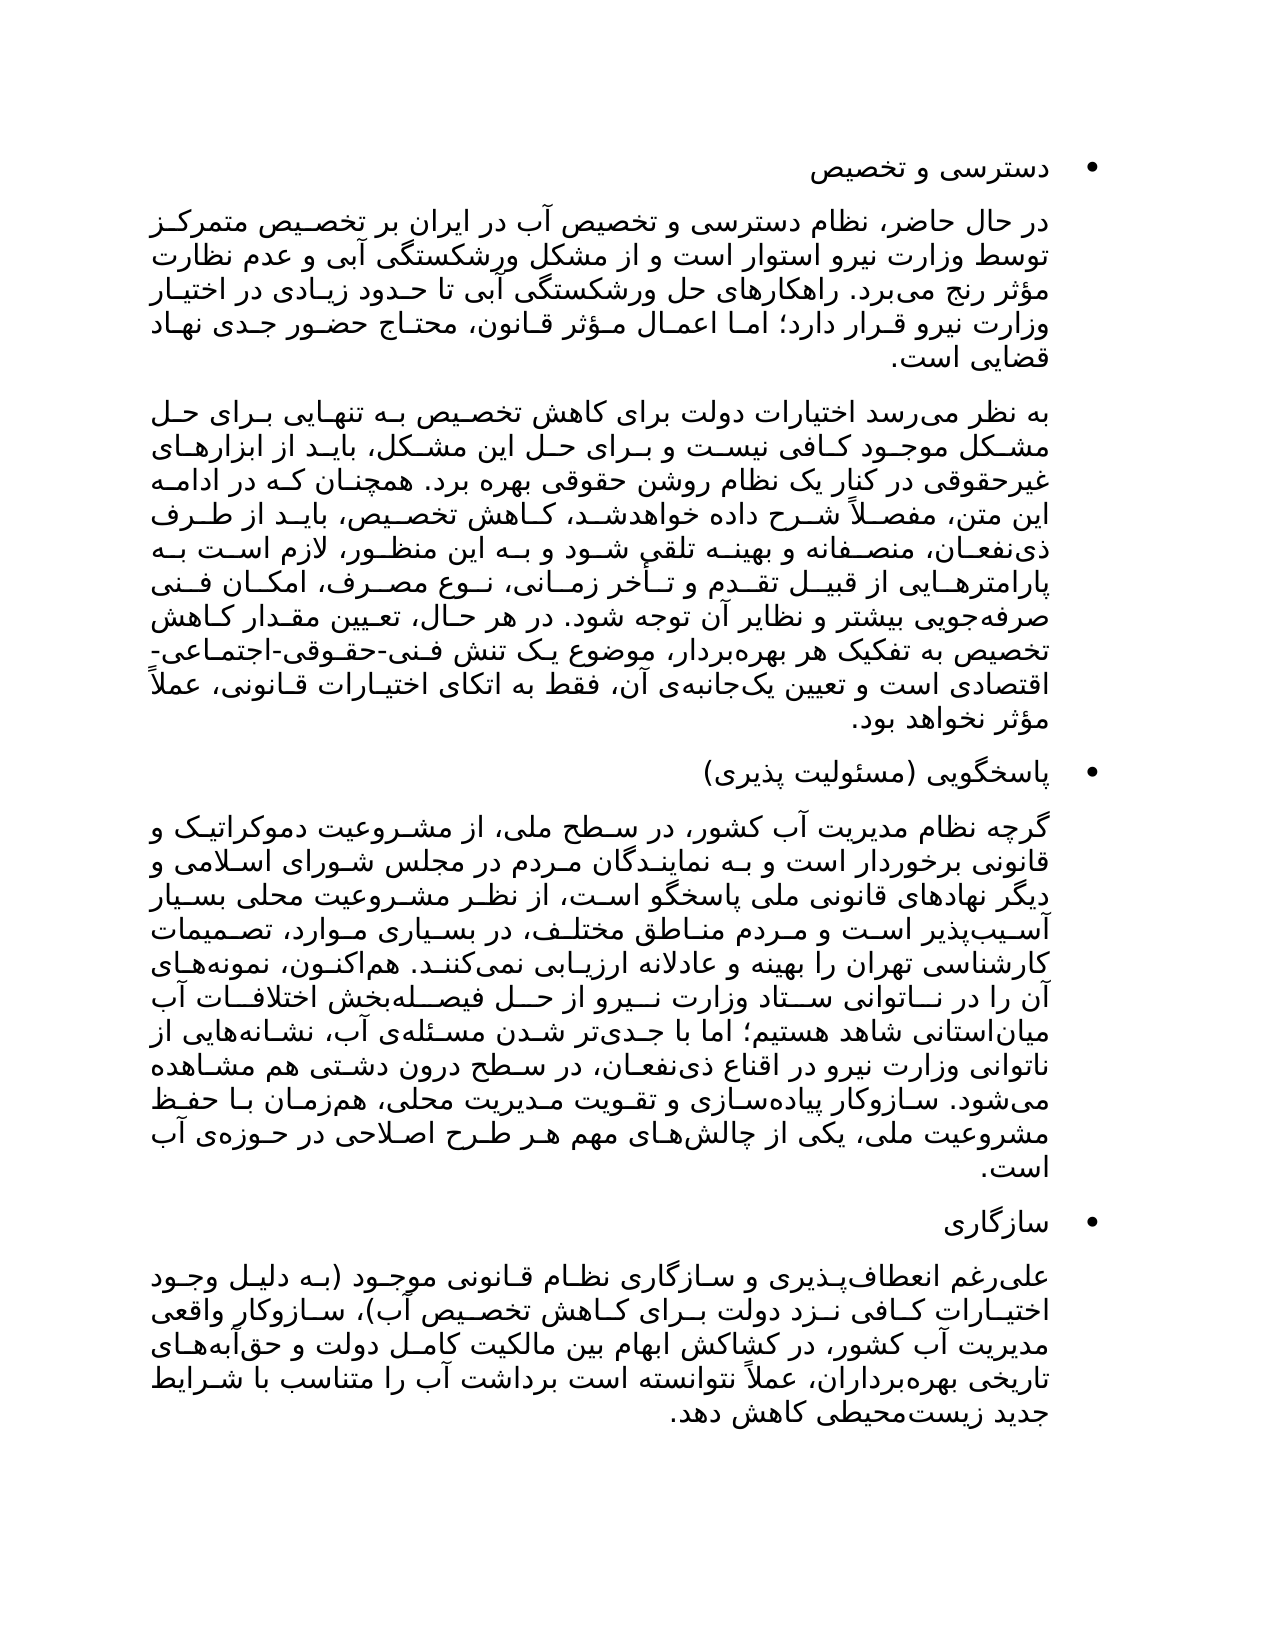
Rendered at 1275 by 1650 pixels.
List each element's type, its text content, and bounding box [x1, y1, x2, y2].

list پاسخگویی (مسئولیت‌ پذیری) [150, 756, 1087, 790]
text به نظر می‌رسد اختیارات دولت برای کاهش تخصیص به تنهایی برای حل مشکل موجود کافی نیست و برای حل این مشکل، باید از ابزارهای غیرحقوقی در کنار یک نظام روشن حقوقی بهره برد. همچنان که در ادامه این متن، مفصلاً شرح داده خواهدشد، کاهش تخصیص، باید از طرف ذی‌نفعان، منصفانه و بهینه تلقی شود و به این منظور، لازم است به پارامترهایی از قبیل تقدم و تأخر زمانی، نوع مصرف، امکان فنی صرفه‌جویی بیشتر و نظایر آن توجه شود. در هر حال، تعیین مقدار کاهش تخصیص به تفکیک هر بهره‌بردار، موضوع یک تنش فنی-حقوقی-اجتماعی-اقتصادی است و تعیین یک‌جانبه‌ی آن، فقط به اتکای اختیارات قانونی، عملاً مؤثر نخواهد بود. [150, 395, 1050, 735]
text در حال حاضر، نظام دسترسی و تخصیص آب در ایران بر تخصیص متمرکز توسط وزارت نیرو استوار است و از مشکل ورشکستگی آبی و عدم نظارت مؤثر رنج می‌برد. راهکارهای حل ورشکستگی آبی تا حدود زیادی در اختیار وزارت نیرو قرار دارد؛ اما اعمال مؤثر قانون، محتاج حضور جدی نهاد قضایی است. [150, 205, 1050, 374]
list دسترسی و تخصیص [150, 150, 1087, 184]
list سازگاری [150, 1205, 1087, 1239]
text علی‌رغم انعطاف‌پذیری و سازگاری نظام قانونی موجود (به دلیل وجود اختیارات کافی نزد دولت برای کاهش تخصیص آب)، سازوکار واقعی مدیریت آب کشور، در کشاکش ابهام بین مالکیت کامل دولت و حق‌آبه‌های تاریخی بهره‌برداران، عملاً نتوانسته است برداشت آب را متناسب با شرایط جدید زیست‌محیطی کاهش دهد. [150, 1260, 1050, 1429]
text گرچه نظام مدیریت آب کشور، در سطح ملی، از مشروعیت دموکراتیک و قانونی برخوردار است و به نمایندگان مردم در مجلس شورای اسلامی و دیگر نهادهای قانونی ملی پاسخگو است، از نظر مشروعیت محلی بسیار آسیب‌پذیر است و مردم مناطق مختلف، در بسیاری موارد، تصمیمات کارشناسی تهران را بهینه و عادلانه ارزیابی نمی‌کنند. هم‌اکنون، نمونه‌های آن را در ناتوانی ستاد وزارت نیرو از حل فیصله‌بخش اختلافات آب میان‌استانی شاهد هستیم؛ اما با جدی‌تر شدن مسئله‌ی آب، نشانه‌هایی از ناتوانی وزارت نیرو در اقناع ذی‌نفعان، در سطح درون دشتی هم مشاهده می‌شود. سازوکار پیاده‌سازی و تقویت مدیریت محلی، هم‌زمان با حفظ مشروعیت ملی، یکی از چالش‌های مهم هر طرح اصلاحی در حوزه‌ی آب است. [150, 811, 1050, 1184]
